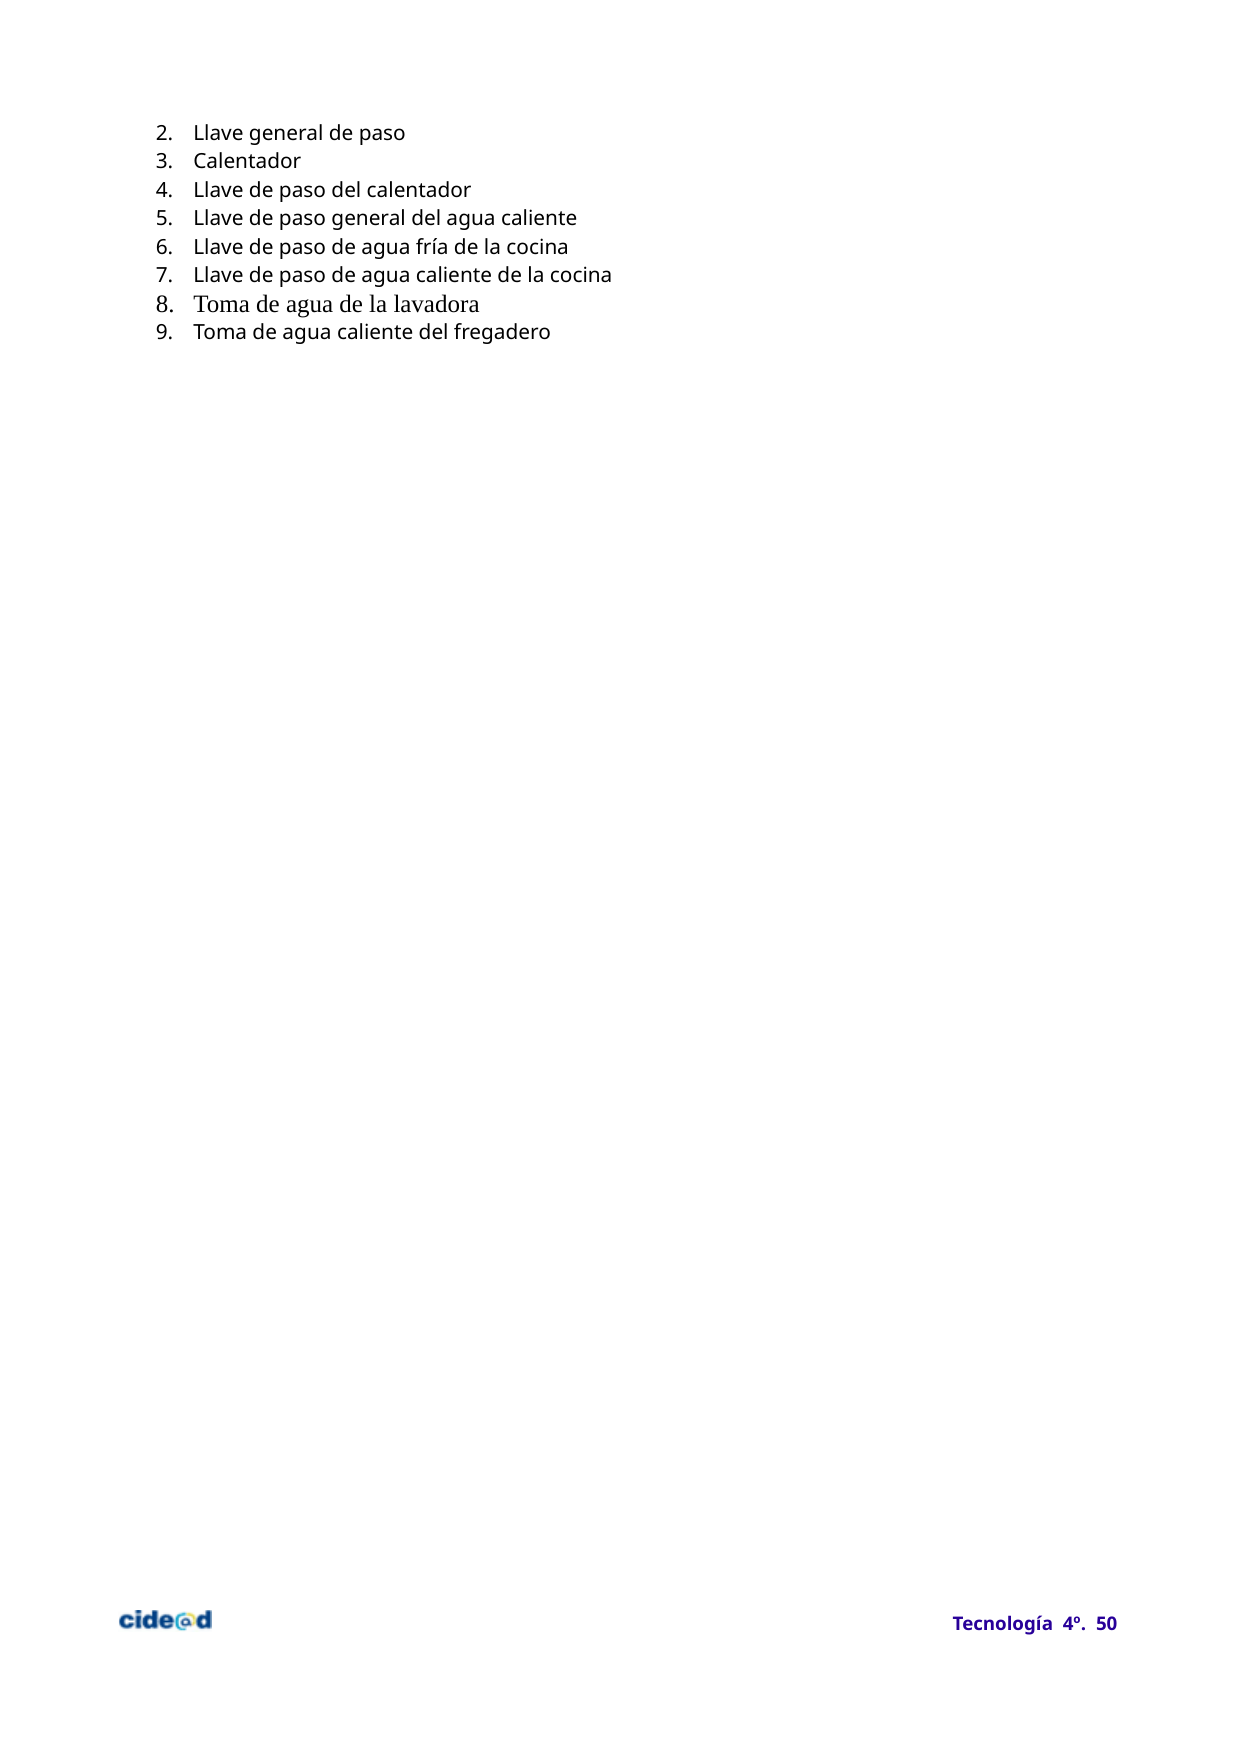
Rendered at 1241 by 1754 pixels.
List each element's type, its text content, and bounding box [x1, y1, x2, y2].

list Toma de agua caliente del fregadero [156, 317, 1122, 346]
list Calentador [156, 147, 1122, 175]
list Llave de paso de agua fría de la cocina [156, 232, 1122, 260]
list Llave de paso del calentador [156, 175, 1122, 203]
list Toma de agua de la lavadora [156, 289, 1122, 317]
picture [118, 1610, 212, 1632]
list Llave de paso de agua caliente de la cocina [156, 260, 1122, 289]
list Llave general de paso [156, 118, 1122, 147]
list Llave de paso general del agua caliente [156, 203, 1122, 232]
